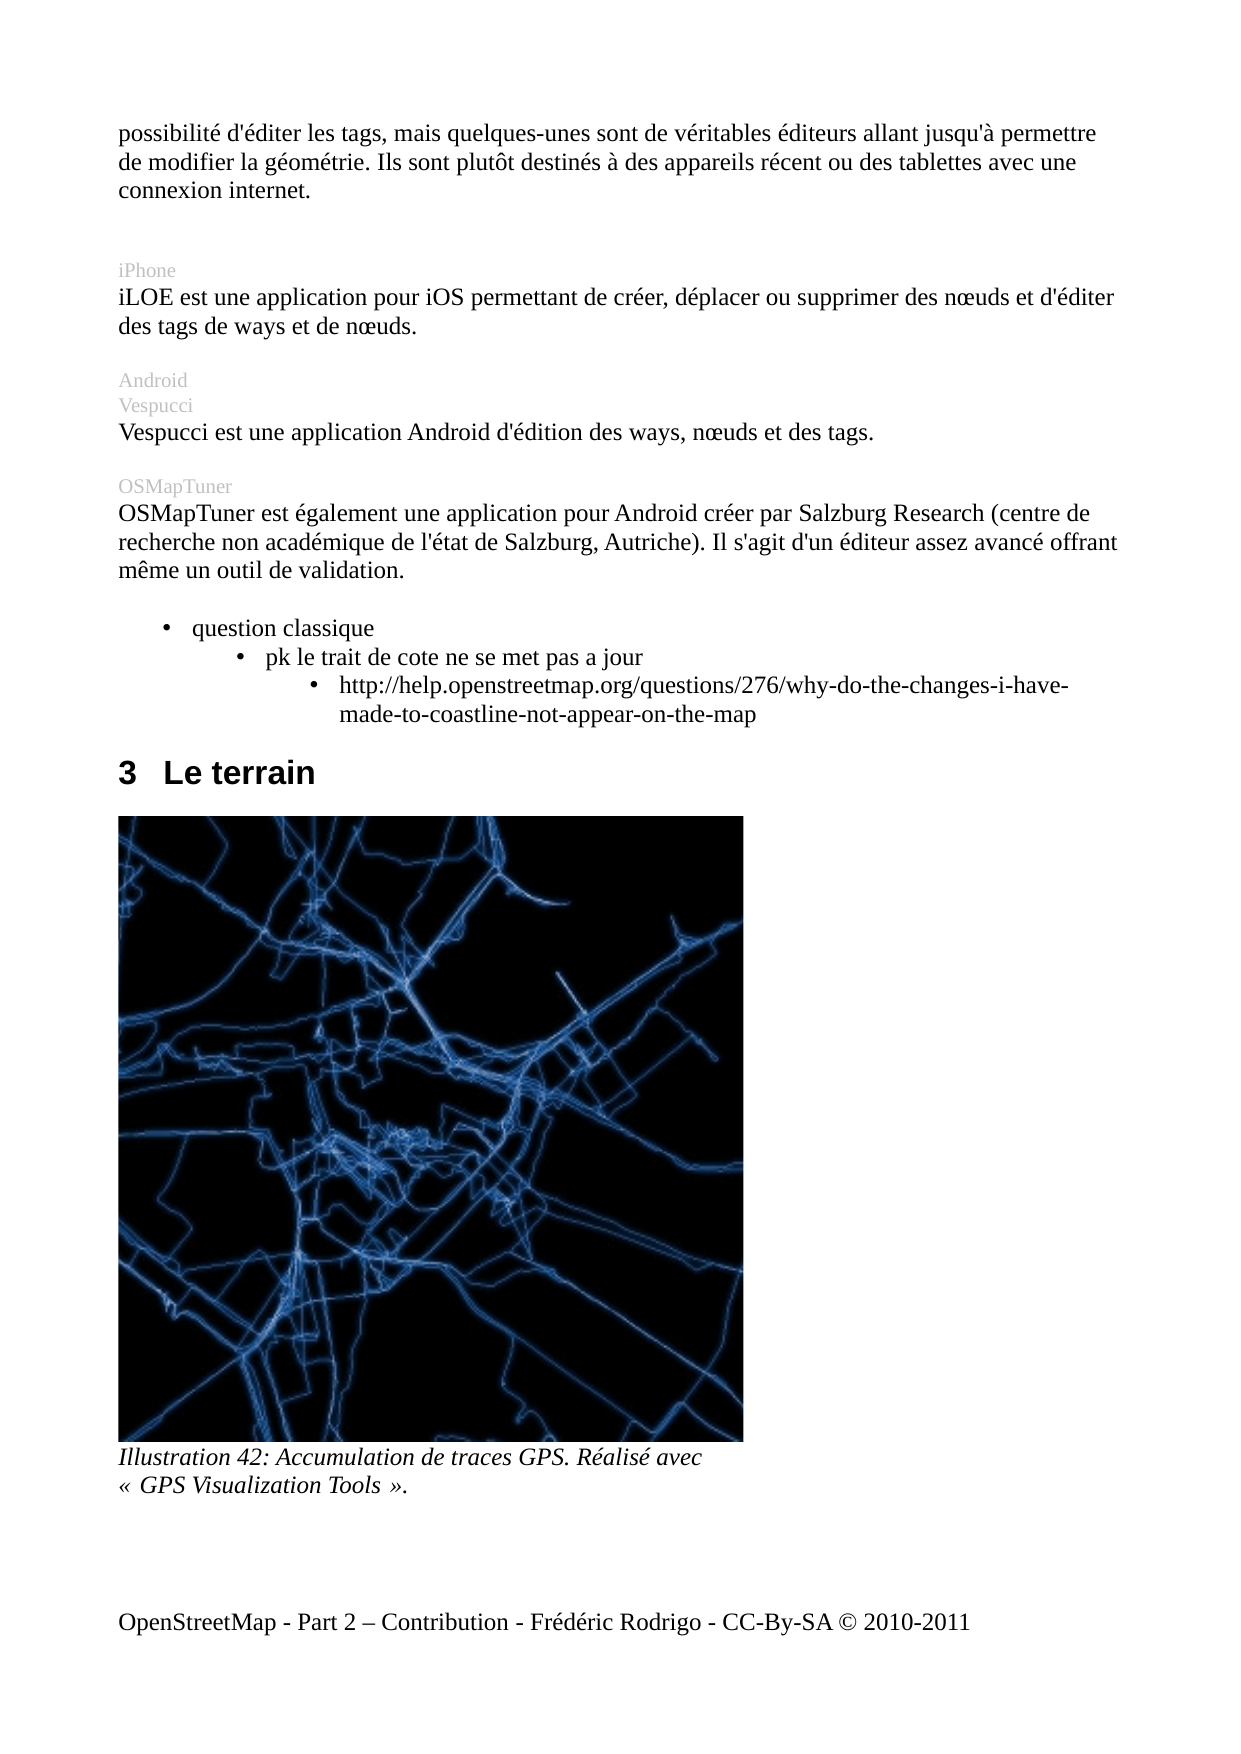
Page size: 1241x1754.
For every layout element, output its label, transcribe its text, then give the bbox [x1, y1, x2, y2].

list question classique [162, 613, 1122, 642]
text Android [118, 368, 1122, 392]
text Illustration 42: Accumulation de traces GPS. Réalisé avec « GPS Visualization Tools ». [118, 1442, 743, 1499]
text Vespucci est une application Android d'édition des ways, nœuds et des tags. [118, 417, 1122, 445]
subtitle Le terrain [118, 753, 1122, 792]
text possibilité d'éditer les tags, mais quelques-unes sont de véritables éditeurs allant jusqu'à permettre de modifier la géométrie. Ils sont plutôt destinés à des appareils récent ou des tablettes avec une connexion internet. [118, 118, 1122, 204]
text iLOE est une application pour iOS permettant de créer, déplacer ou supprimer des nœuds et d'éditer des tags de ways et de nœuds. [118, 282, 1122, 340]
text OSMapTuner [118, 474, 1122, 498]
picture [118, 816, 744, 1442]
text OSMapTuner est également une application pour Android créer par Salzburg Research (centre de recherche non académique de l'état de Salzburg, Autriche). Il s'agit d'un éditeur assez avancé offrant même un outil de validation. [118, 498, 1122, 584]
list http://help.openstreetmap.org/questions/276/why-do-the-changes-i-have-made-to-coastline-not-appear-on-the-map [309, 671, 1122, 728]
text iPhone [118, 258, 1122, 282]
list pk le trait de cote ne se met pas a jour [236, 642, 1122, 671]
text Vespucci [118, 392, 1122, 417]
